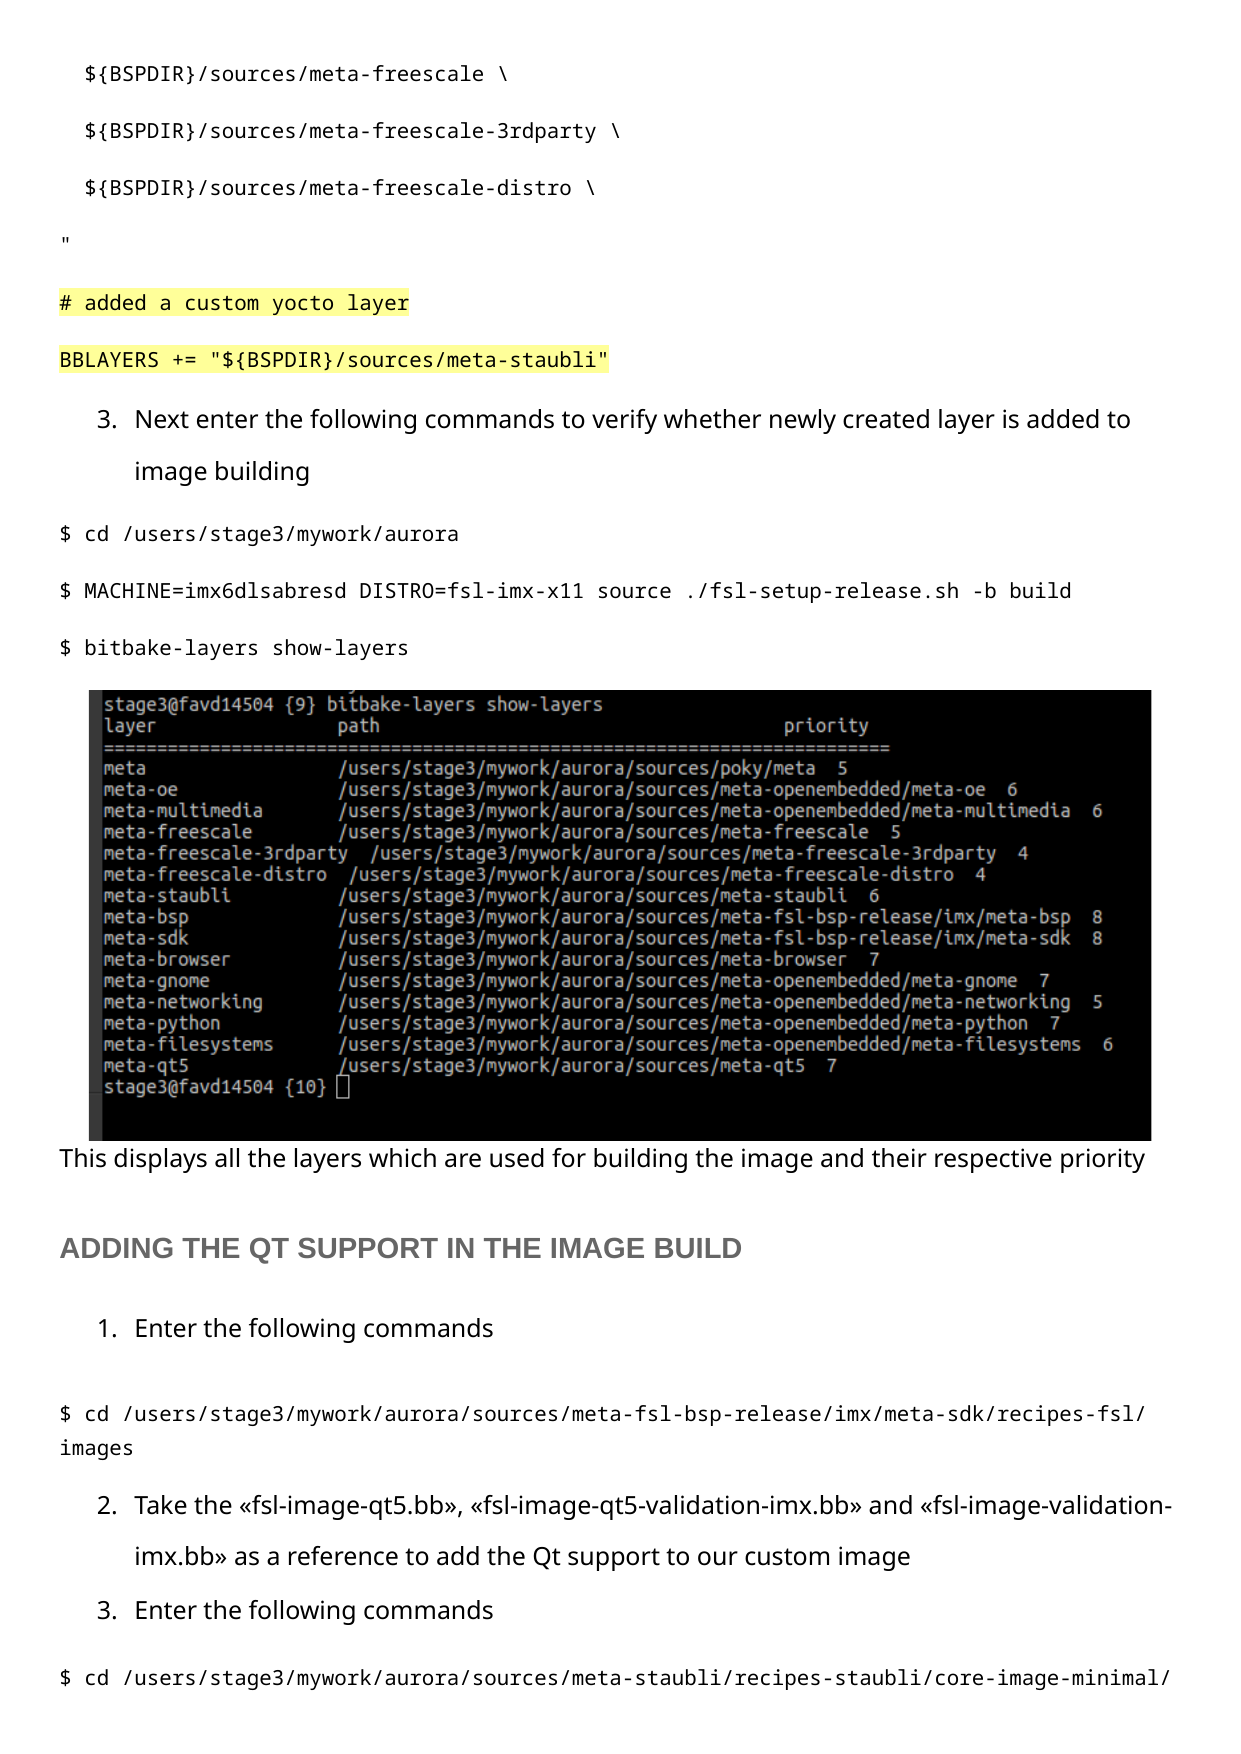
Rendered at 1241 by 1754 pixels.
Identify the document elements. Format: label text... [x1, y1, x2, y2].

text $ MACHINE=imx6dlsabresd DISTRO=fsl-imx-x11 source ./fsl-setup-release.sh -b build [59, 576, 1181, 604]
list Next enter the following commands to verify whether newly created layer is added to image building [97, 402, 1181, 487]
text ${BSPDIR}/sources/meta-freescale-3rdparty \ [59, 116, 1181, 145]
text $ bitbake-layers show-layers [59, 633, 1181, 662]
text # added a custom yocto layer [59, 288, 1181, 316]
text " [59, 231, 1181, 259]
list Take the «fsl-image-qt5.bb», «fsl-image-qt5-validation-imx.bb» and «fsl-image-validation-imx.bb» as a reference to add the Qt support to our custom image [97, 1488, 1181, 1573]
text This displays all the layers which are used for building the image and their respective priority [59, 690, 1181, 1174]
text $ cd /users/stage3/mywork/aurora/sources/meta-fsl-bsp-release/imx/meta-sdk/recipes-fsl/images [59, 1399, 1181, 1462]
text $ cd /users/stage3/mywork/aurora [59, 519, 1181, 547]
subtitle ADDING THE QT SUPPORT IN THE IMAGE BUILD [59, 1231, 1181, 1264]
text ${BSPDIR}/sources/meta-freescale-distro \ [59, 173, 1181, 202]
list Enter the following commands [97, 1310, 1181, 1344]
text BBLAYERS += "${BSPDIR}/sources/meta-staubli" [59, 345, 1181, 373]
list Enter the following commands [97, 1592, 1181, 1627]
text $ cd /users/stage3/mywork/aurora/sources/meta-staubli/recipes-staubli/core-image-minimal/ [59, 1663, 1181, 1692]
text ${BSPDIR}/sources/meta-freescale \ [59, 59, 1181, 87]
